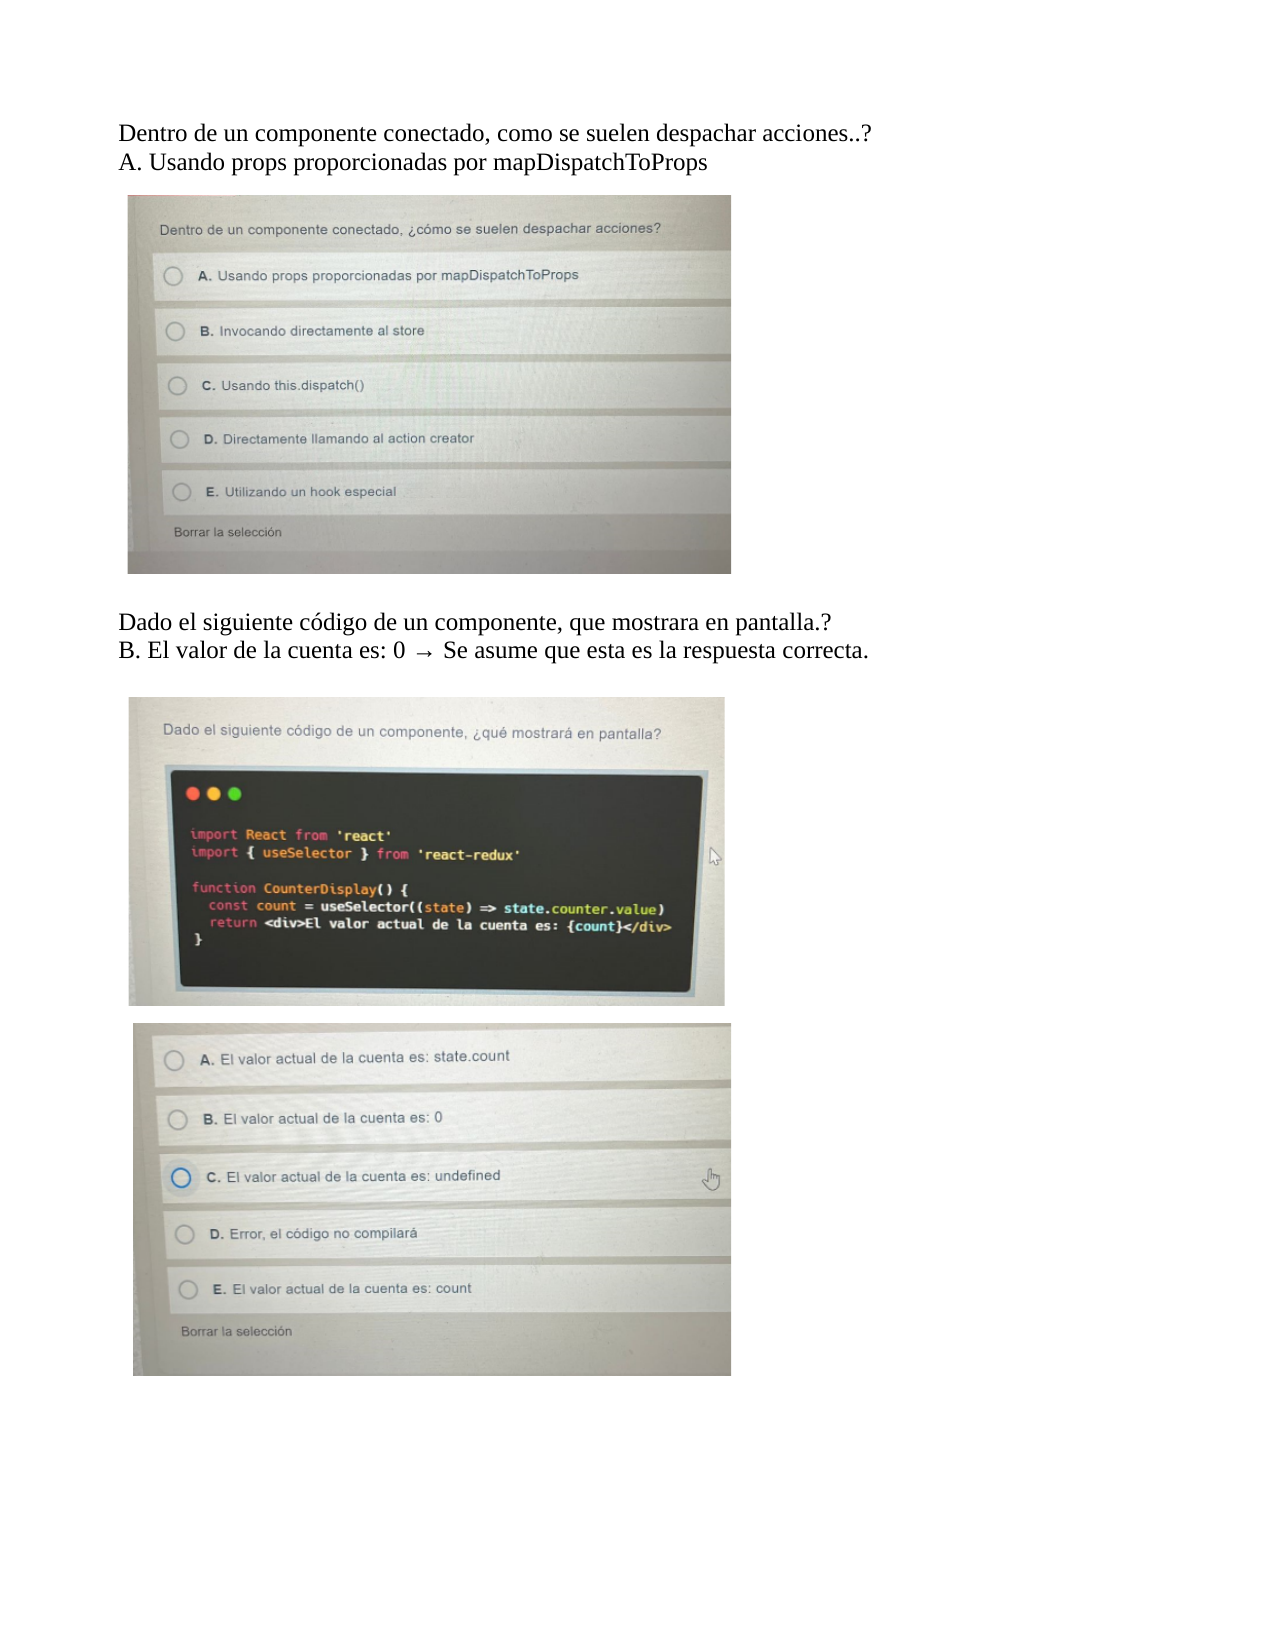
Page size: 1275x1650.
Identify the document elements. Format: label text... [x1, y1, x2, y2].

picture [128, 697, 725, 1006]
text Dado el siguiente código de un componente, que mostrara en pantalla.? [118, 607, 1157, 636]
text Dentro de un componente conectado, como se suelen despachar acciones..? [118, 118, 1157, 147]
text A. Usando props proporcionadas por mapDispatchToProps [118, 147, 1157, 176]
text B. El valor de la cuenta es: 0 → Se asume que esta es la respuesta correcta. [118, 636, 1157, 664]
picture [133, 1023, 732, 1376]
picture [127, 195, 732, 574]
